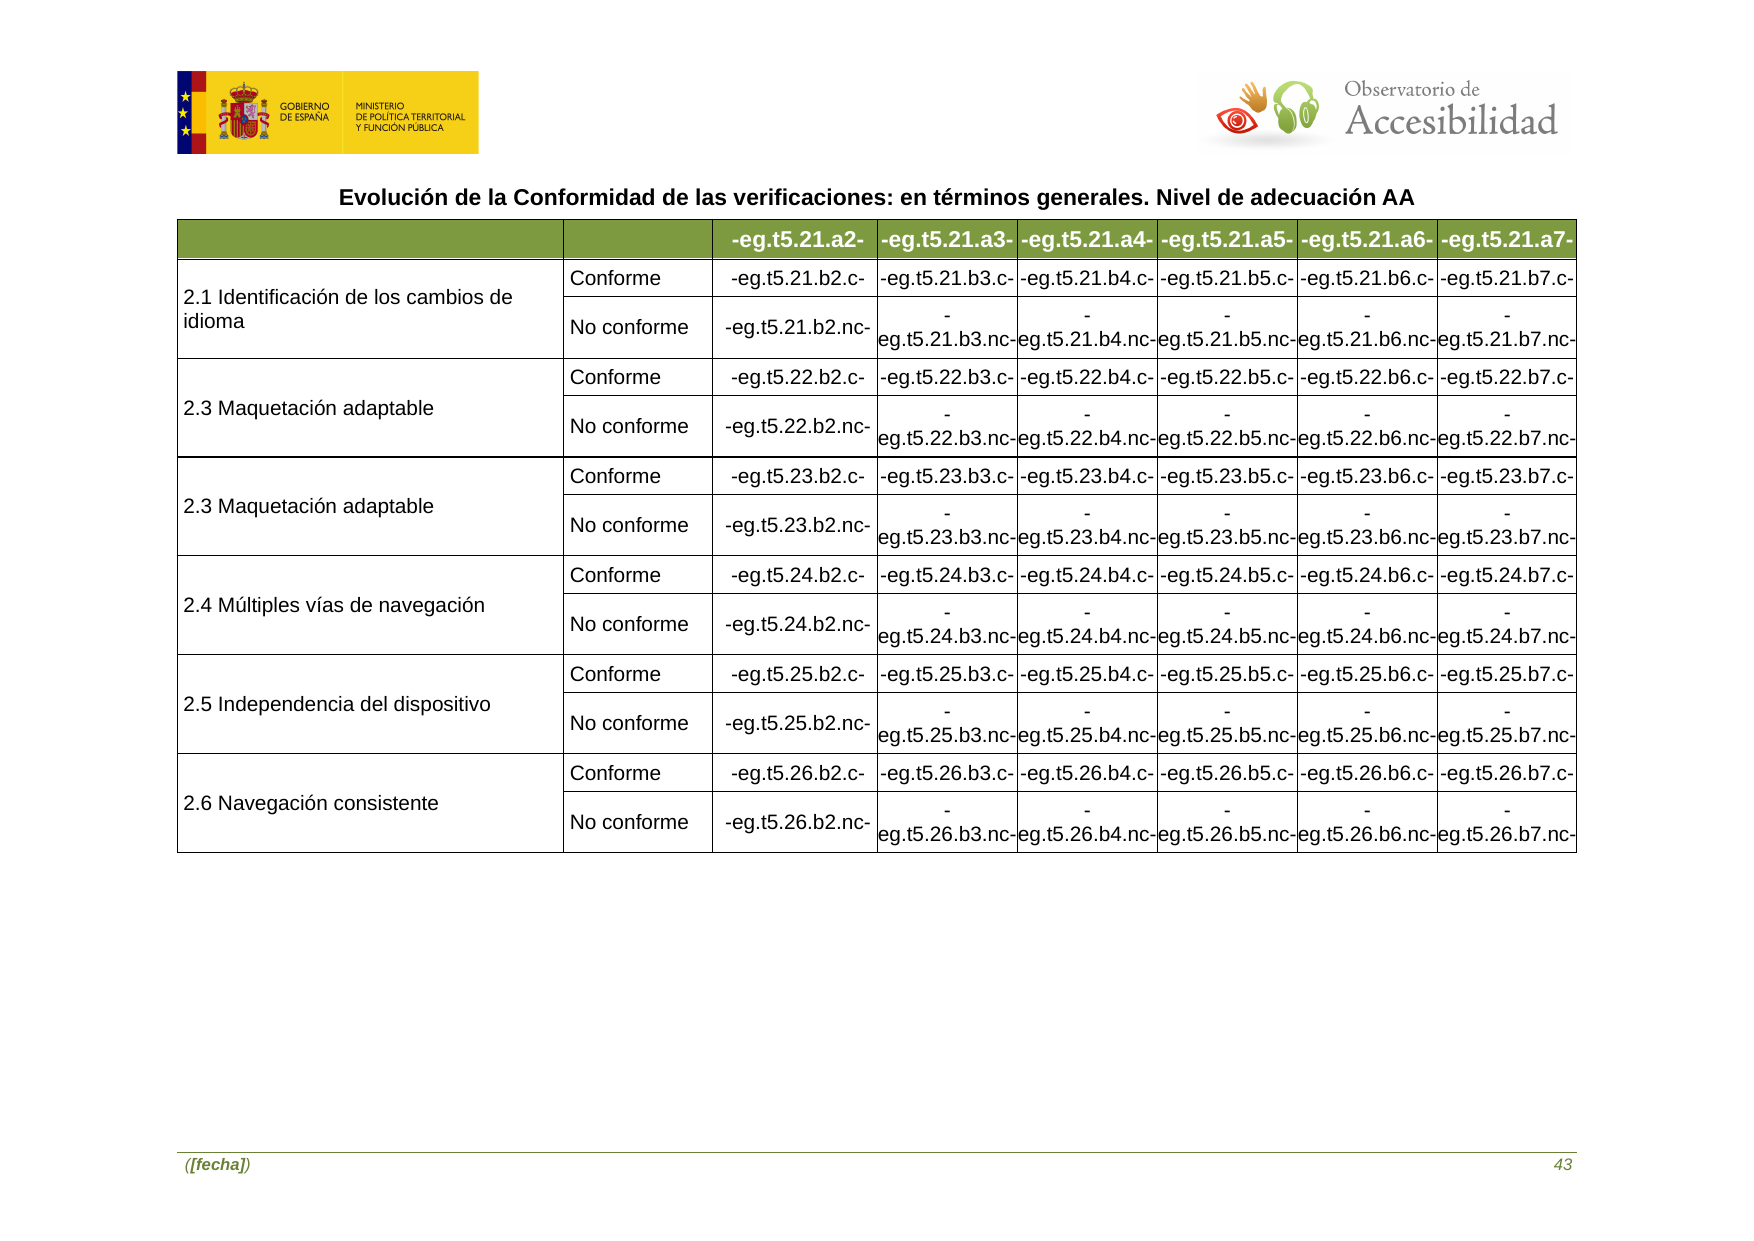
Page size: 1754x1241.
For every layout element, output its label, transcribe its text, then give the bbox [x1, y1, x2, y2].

table_cell 2.1 Identificación de los cambios de idioma [178, 260, 563, 357]
table_cell -eg.t5.23.b4.nc- [1018, 495, 1157, 555]
table_cell -eg.t5.24.b5.c- [1158, 556, 1297, 593]
table_cell 2.3 Maquetación adaptable [178, 359, 563, 456]
table_cell -eg.t5.25.b2.nc- [713, 693, 877, 753]
table_cell -eg.t5.24.b5.nc- [1158, 594, 1297, 654]
table_header [178, 220, 563, 258]
table_cell No conforme [564, 594, 712, 654]
table_cell -eg.t5.23.b6.c- [1298, 458, 1437, 494]
table_cell -eg.t5.23.b2.c- [713, 458, 877, 494]
picture [1196, 72, 1572, 154]
table_cell -eg.t5.26.b4.nc- [1018, 792, 1157, 852]
table_cell -eg.t5.21.b6.c- [1298, 260, 1437, 296]
table_cell -eg.t5.21.b6.nc- [1298, 297, 1437, 357]
table_cell -eg.t5.26.b5.c- [1158, 754, 1297, 791]
table_cell -eg.t5.24.b6.nc- [1298, 594, 1437, 654]
table_cell Conforme [564, 655, 712, 692]
table_cell No conforme [564, 396, 712, 456]
table_cell -eg.t5.21.b5.c- [1158, 260, 1297, 296]
table_cell -eg.t5.24.b6.c- [1298, 556, 1437, 593]
table_cell -eg.t5.21.b4.c- [1018, 260, 1157, 296]
table_cell -eg.t5.22.b4.nc- [1018, 396, 1157, 456]
table_cell -eg.t5.25.b4.c- [1018, 655, 1157, 692]
table_cell -eg.t5.24.b7.c- [1438, 556, 1576, 593]
table_header -eg.t5.21.a4- [1018, 220, 1157, 258]
table_cell No conforme [564, 297, 712, 357]
table_header [564, 220, 712, 258]
table_header -eg.t5.21.a5- [1158, 220, 1297, 258]
table_cell -eg.t5.22.b5.c- [1158, 359, 1297, 395]
table_cell No conforme [564, 495, 712, 555]
table_cell -eg.t5.25.b6.nc- [1298, 693, 1437, 753]
table_cell -eg.t5.22.b7.c- [1438, 359, 1576, 395]
table_cell -eg.t5.25.b3.nc- [878, 693, 1017, 753]
table_cell -eg.t5.23.b6.nc- [1298, 495, 1437, 555]
table_cell -eg.t5.21.b3.nc- [878, 297, 1017, 357]
table_cell -eg.t5.23.b7.nc- [1438, 495, 1576, 555]
table_cell -eg.t5.26.b6.nc- [1298, 792, 1437, 852]
table_cell -eg.t5.25.b7.c- [1438, 655, 1576, 692]
table_cell -eg.t5.26.b5.nc- [1158, 792, 1297, 852]
text Evolución de la Conformidad de las verificaciones: en términos generales. Nivel de adecuación AA [177, 184, 1577, 211]
table_cell -eg.t5.24.b7.nc- [1438, 594, 1576, 654]
table_cell -eg.t5.21.b7.nc- [1438, 297, 1576, 357]
table_cell -eg.t5.24.b4.c- [1018, 556, 1157, 593]
table_cell -eg.t5.25.b7.nc- [1438, 693, 1576, 753]
table_cell -eg.t5.22.b5.nc- [1158, 396, 1297, 456]
table_header -eg.t5.21.a3- [878, 220, 1017, 258]
table_cell -eg.t5.26.b2.c- [713, 754, 877, 791]
table_cell 2.6 Navegación consistente [178, 754, 563, 852]
table_cell -eg.t5.25.b2.c- [713, 655, 877, 692]
table_cell -eg.t5.22.b3.nc- [878, 396, 1017, 456]
table_cell Conforme [564, 458, 712, 494]
table_header -eg.t5.21.a6- [1298, 220, 1437, 258]
table_cell -eg.t5.26.b6.c- [1298, 754, 1437, 791]
table_cell -eg.t5.21.b3.c- [878, 260, 1017, 296]
table_cell -eg.t5.23.b2.nc- [713, 495, 877, 555]
table_cell Conforme [564, 359, 712, 395]
table_cell -eg.t5.21.b2.c- [713, 260, 877, 296]
table_cell -eg.t5.23.b5.c- [1158, 458, 1297, 494]
table_cell Conforme [564, 754, 712, 791]
table_cell -eg.t5.23.b3.nc- [878, 495, 1017, 555]
table_cell -eg.t5.24.b3.c- [878, 556, 1017, 593]
table_cell 2.3 Maquetación adaptable [178, 458, 563, 555]
table_cell No conforme [564, 792, 712, 852]
table_cell -eg.t5.23.b3.c- [878, 458, 1017, 494]
table_cell -eg.t5.26.b4.c- [1018, 754, 1157, 791]
table_cell -eg.t5.26.b3.c- [878, 754, 1017, 791]
table_cell -eg.t5.24.b2.c- [713, 556, 877, 593]
table_cell -eg.t5.24.b2.nc- [713, 594, 877, 654]
table_cell -eg.t5.21.b2.nc- [713, 297, 877, 357]
table_header -eg.t5.21.a2- [713, 220, 877, 258]
table_cell -eg.t5.22.b4.c- [1018, 359, 1157, 395]
table_cell -eg.t5.21.b5.nc- [1158, 297, 1297, 357]
table_cell -eg.t5.22.b3.c- [878, 359, 1017, 395]
table_cell -eg.t5.26.b3.nc- [878, 792, 1017, 852]
table_cell Conforme [564, 556, 712, 593]
table_cell -eg.t5.24.b4.nc- [1018, 594, 1157, 654]
table_cell -eg.t5.21.b4.nc- [1018, 297, 1157, 357]
table_cell -eg.t5.25.b3.c- [878, 655, 1017, 692]
table_cell No conforme [564, 693, 712, 753]
table_cell Conforme [564, 260, 712, 296]
table_cell -eg.t5.26.b7.nc- [1438, 792, 1576, 852]
table_cell -eg.t5.22.b6.nc- [1298, 396, 1437, 456]
table_cell -eg.t5.25.b5.c- [1158, 655, 1297, 692]
table_cell -eg.t5.22.b6.c- [1298, 359, 1437, 395]
table_cell -eg.t5.21.b7.c- [1438, 260, 1576, 296]
table_cell -eg.t5.25.b6.c- [1298, 655, 1437, 692]
table_cell -eg.t5.22.b2.c- [713, 359, 877, 395]
table_cell -eg.t5.26.b2.nc- [713, 792, 877, 852]
table_cell -eg.t5.23.b5.nc- [1158, 495, 1297, 555]
table_header -eg.t5.21.a7- [1438, 220, 1576, 258]
picture [177, 71, 479, 154]
table_cell -eg.t5.23.b4.c- [1018, 458, 1157, 494]
table_cell -eg.t5.24.b3.nc- [878, 594, 1017, 654]
table_cell -eg.t5.23.b7.c- [1438, 458, 1576, 494]
table_cell -eg.t5.26.b7.c- [1438, 754, 1576, 791]
table_cell 2.4 Múltiples vías de navegación [178, 556, 563, 654]
table_cell -eg.t5.22.b2.nc- [713, 396, 877, 456]
table_cell -eg.t5.22.b7.nc- [1438, 396, 1576, 456]
table_cell -eg.t5.25.b5.nc- [1158, 693, 1297, 753]
table_cell -eg.t5.25.b4.nc- [1018, 693, 1157, 753]
table_cell 2.5 Independencia del dispositivo [178, 655, 563, 753]
